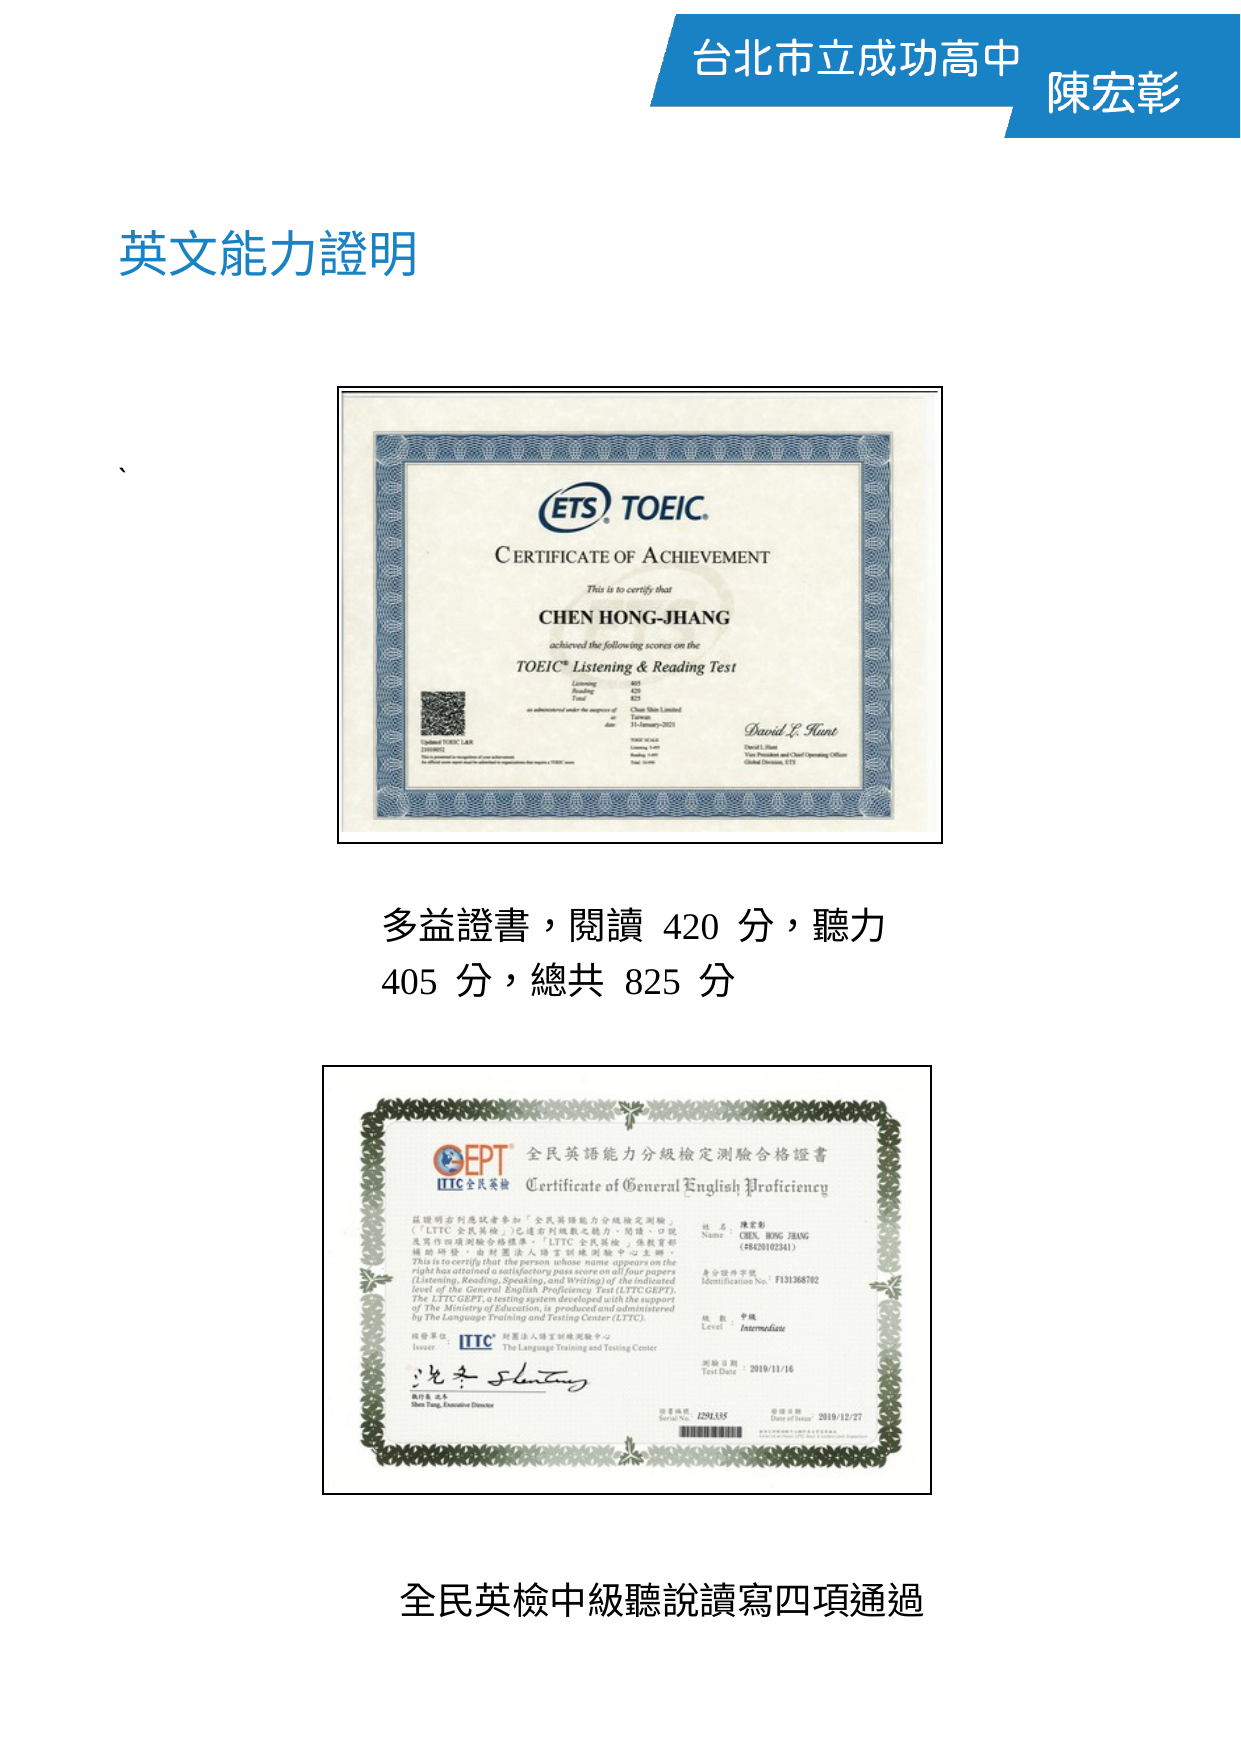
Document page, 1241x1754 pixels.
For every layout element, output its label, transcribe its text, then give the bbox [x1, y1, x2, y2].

subtitle 英文能力證明 [118, 214, 1122, 287]
picture [0, 0, 1241, 152]
picture [327, 1070, 928, 1491]
picture [341, 391, 938, 829]
text [943, 459, 1122, 498]
text ` [118, 459, 337, 498]
